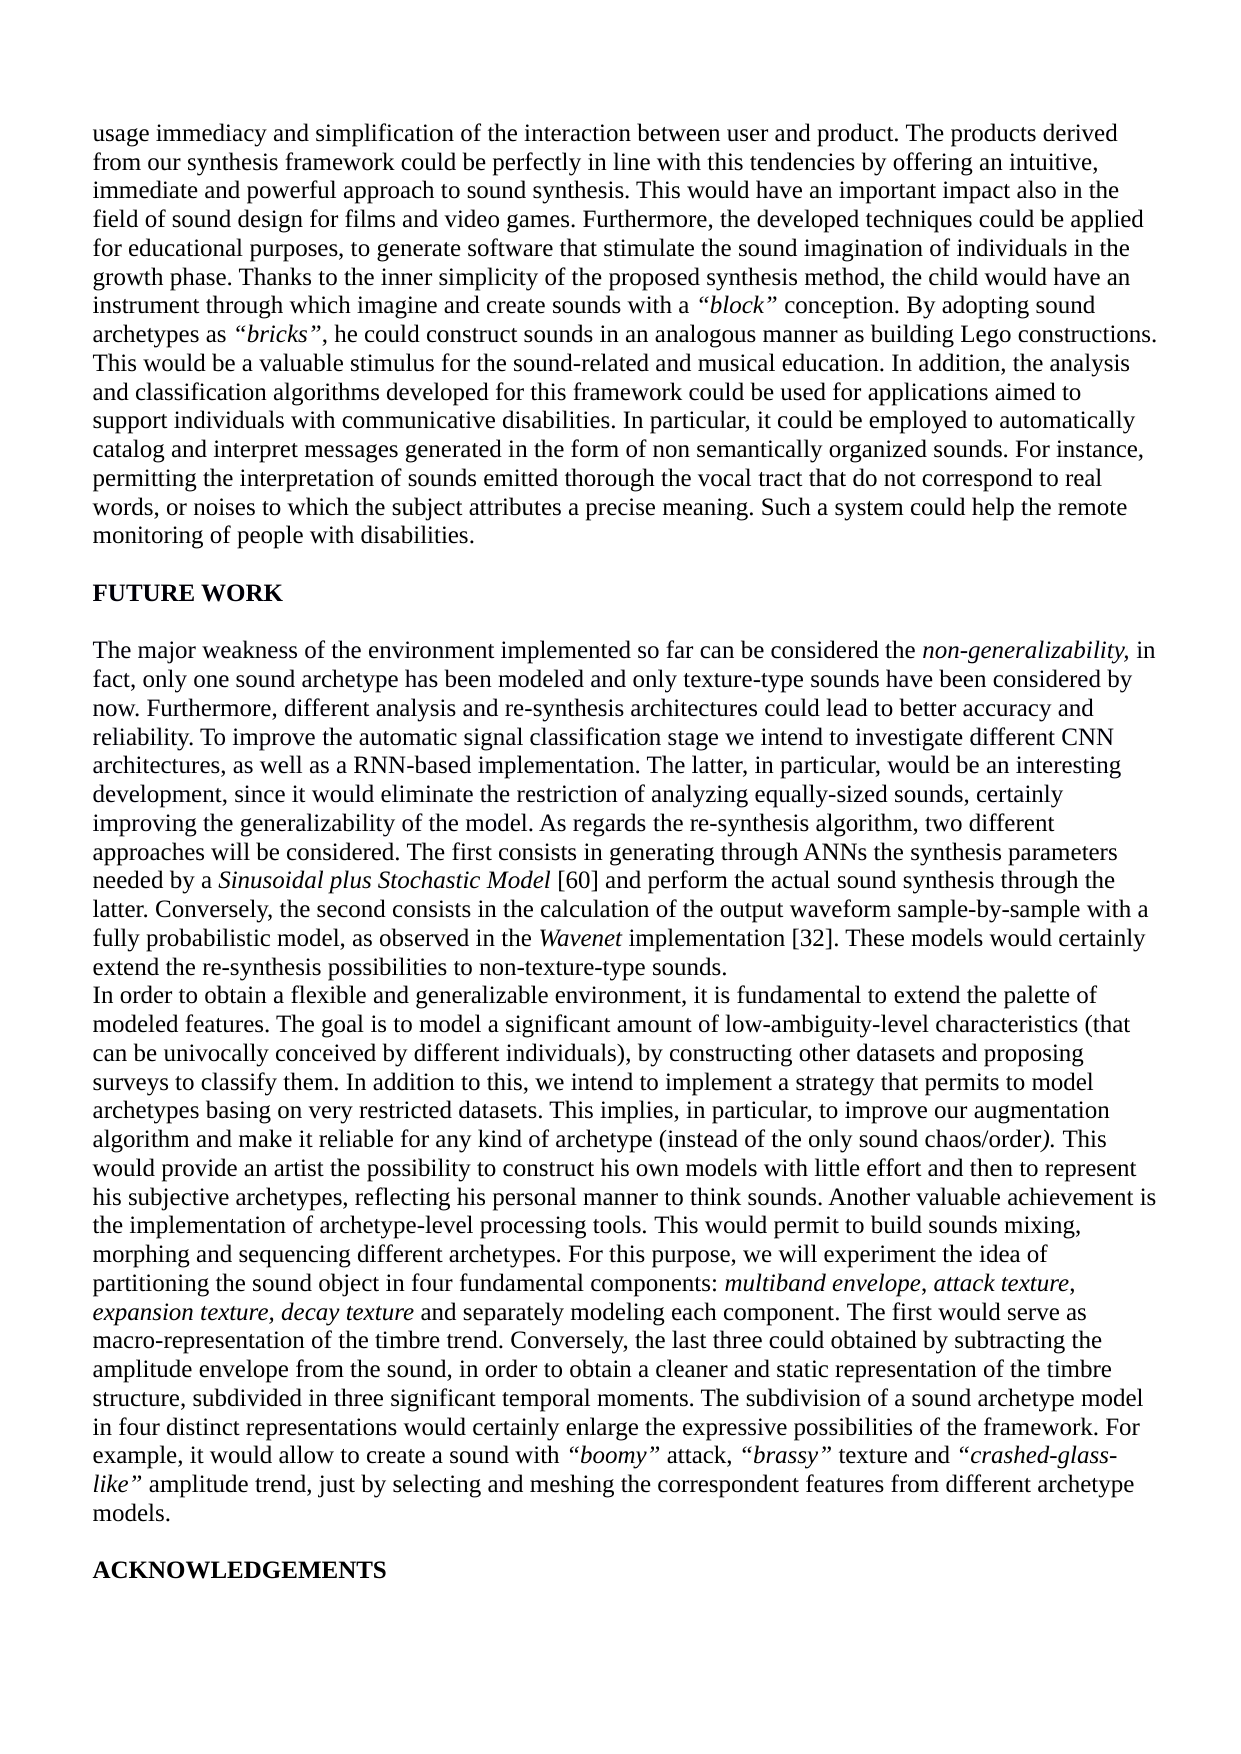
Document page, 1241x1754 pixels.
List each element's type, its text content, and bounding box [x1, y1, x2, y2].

text usage immediacy and simplification of the interaction between user and product. The products derived from our synthesis framework could be perfectly in line with this tendencies by offering an intuitive, immediate and powerful approach to sound synthesis. This would have an important impact also in the field of sound design for films and video games. Furthermore, the developed techniques could be applied for educational purposes, to generate software that stimulate the sound imagination of individuals in the growth phase. Thanks to the inner simplicity of the proposed synthesis method, the child would have an instrument through which imagine and create sounds with a “block” conception. By adopting sound archetypes as “bricks”, he could construct sounds in an analogous manner as building Lego constructions. This would be a valuable stimulus for the sound-related and musical education. In addition, the analysis and classification algorithms developed for this framework could be used for applications aimed to support individuals with communicative disabilities. In particular, it could be employed to automatically catalog and interpret messages generated in the form of non semantically organized sounds. For instance, permitting the interpretation of sounds emitted thorough the vocal tract that do not correspond to real words, or noises to which the subject attributes a precise meaning. Such a system could help the remote monitoring of people with disabilities. [92, 118, 1160, 549]
text ACKNOWLEDGEMENTS [92, 1556, 1160, 1584]
text FUTURE WORK [92, 578, 1160, 607]
text In order to obtain a flexible and generalizable environment, it is fundamental to extend the palette of modeled features. The goal is to model a significant amount of low-ambiguity-level characteristics (that can be univocally conceived by different individuals), by constructing other datasets and proposing surveys to classify them. In addition to this, we intend to implement a strategy that permits to model archetypes basing on very restricted datasets. This implies, in particular, to improve our augmentation algorithm and make it reliable for any kind of archetype (instead of the only sound chaos/order). This would provide an artist the possibility to construct his own models with little effort and then to represent his subjective archetypes, reflecting his personal manner to think sounds. Another valuable achievement is the implementation of archetype-level processing tools. This would permit to build sounds mixing, morphing and sequencing different archetypes. For this purpose, we will experiment the idea of partitioning the sound object in four fundamental components: multiband envelope, attack texture, expansion texture, decay texture and separately modeling each component. The first would serve as macro-representation of the timbre trend. Conversely, the last three could obtained by subtracting the amplitude envelope from the sound, in order to obtain a cleaner and static representation of the timbre structure, subdivided in three significant temporal moments. The subdivision of a sound archetype model in four distinct representations would certainly enlarge the expressive possibilities of the framework. For example, it would allow to create a sound with “boomy” attack, “brassy” texture and “crashed-glass-like” amplitude trend, just by selecting and meshing the correspondent features from different archetype models. [92, 981, 1160, 1527]
text The major weakness of the environment implemented so far can be considered the non-generalizability, in fact, only one sound archetype has been modeled and only texture-type sounds have been considered by now. Furthermore, different analysis and re-synthesis architectures could lead to better accuracy and reliability. To improve the automatic signal classification stage we intend to investigate different CNN architectures, as well as a RNN-based implementation. The latter, in particular, would be an interesting development, since it would eliminate the restriction of analyzing equally-sized sounds, certainly improving the generalizability of the model. As regards the re‑synthesis algorithm, two different approaches will be considered. The first consists in generating through ANNs the synthesis parameters needed by a Sinusoidal plus Stochastic Model [60] and perform the actual sound synthesis through the latter. Conversely, the second consists in the calculation of the output waveform sample-by-sample with a fully probabilistic model, as observed in the Wavenet implementation [32]. These models would certainly extend the re-synthesis possibilities to non-texture-type sounds. [92, 636, 1160, 981]
